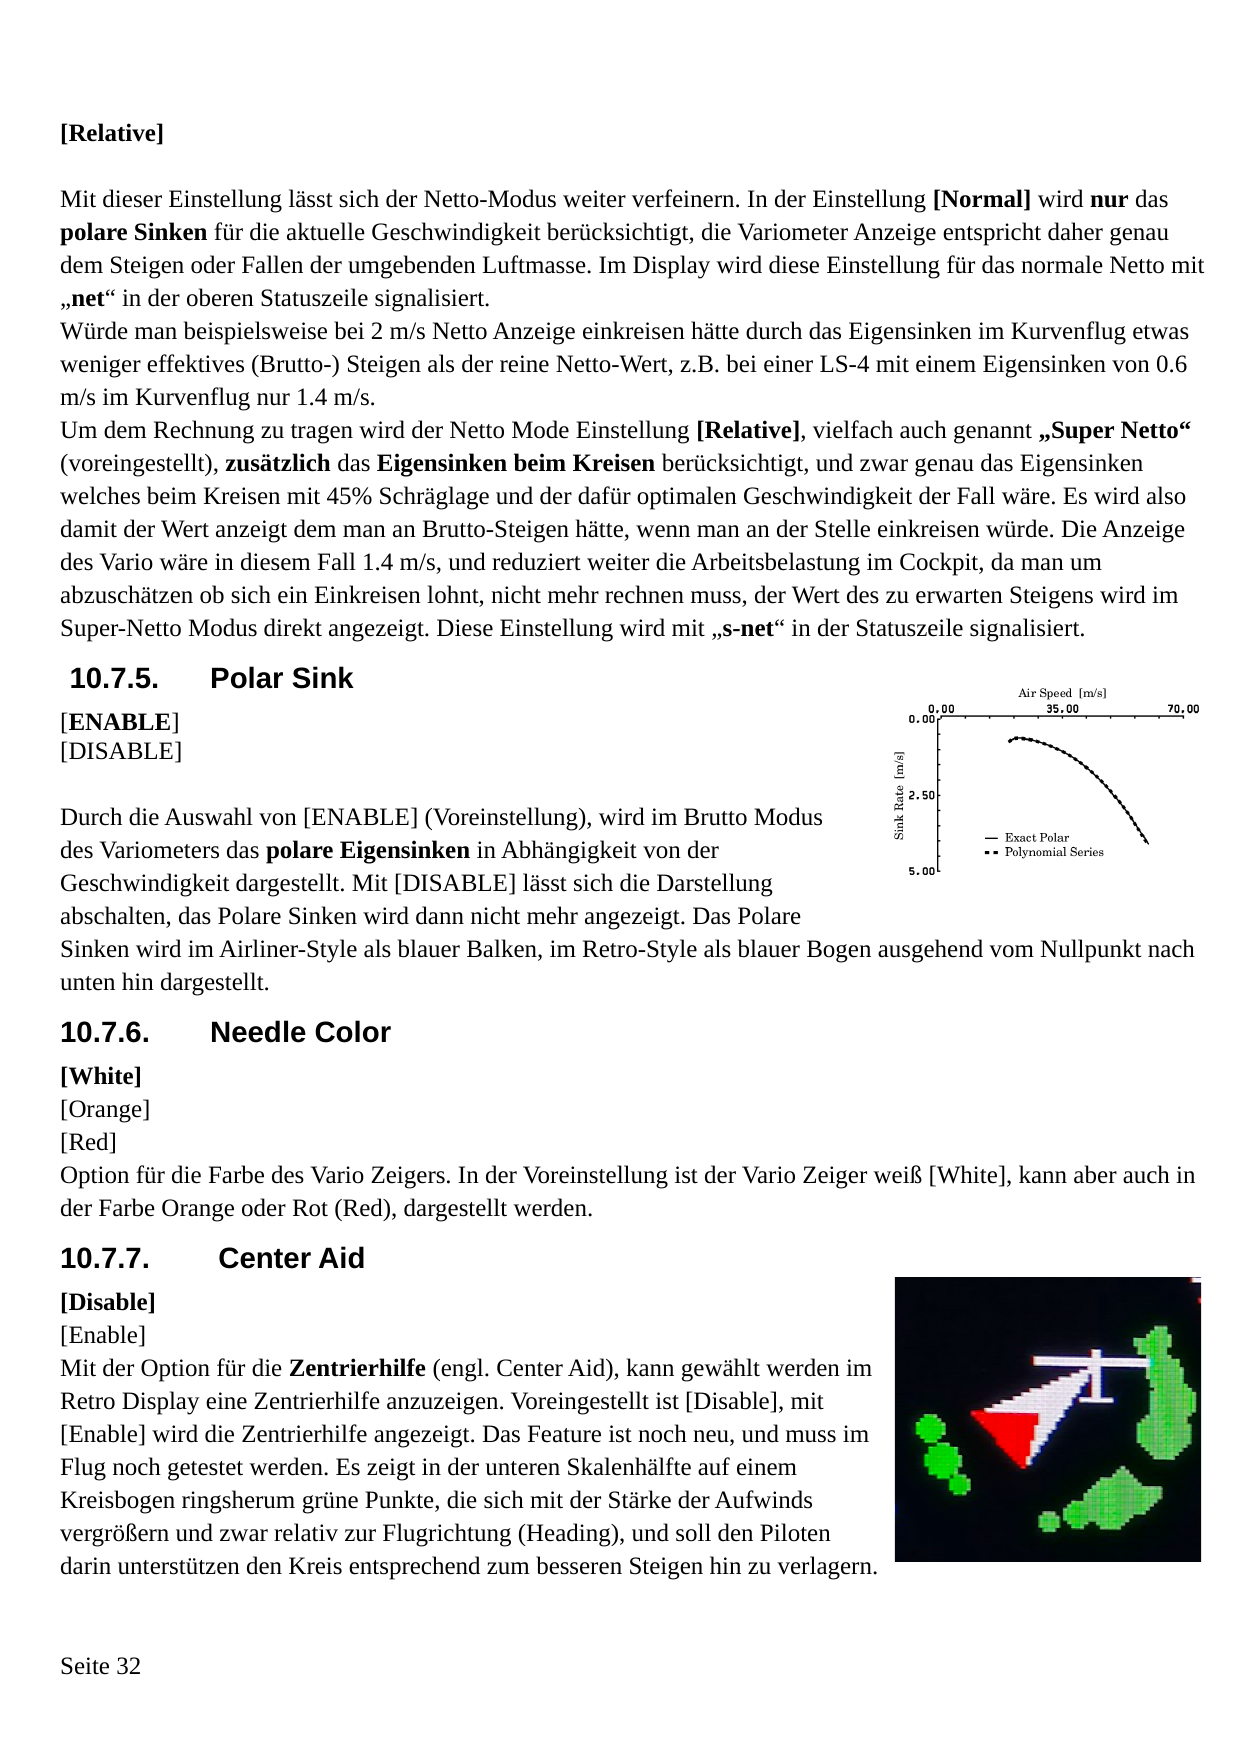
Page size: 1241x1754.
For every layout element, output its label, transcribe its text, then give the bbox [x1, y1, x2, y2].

subtitle Center Aid [60, 1241, 1207, 1274]
text Mit der Option für die Zentrierhilfe (engl. Center Aid), kann gewählt werden im Retro Display eine Zentrierhilfe anzuzeigen. Voreingestellt ist [Disable], mit [Enable] wird die Zentrierhilfe angezeigt. Das Feature ist noch neu, und muss im Flug noch getestet werden. Es zeigt in der unteren Skalenhälfte auf einem Kreisbogen ringsherum grüne Punkte, die sich mit der Stärke der Aufwinds vergrößern und zwar relativ zur Flugrichtung (Heading), und soll den Piloten darin unterstützen den Kreis entsprechend zum besseren Steigen hin zu verlagern. [60, 1353, 1207, 1580]
text Durch die Auswahl von [ENABLE] (Voreinstellung), wird im Brutto Modus des Variometers das polare Eigensinken in Abhängigkeit von der Geschwindigkeit dargestellt. Mit [DISABLE] lässt sich die Darstellung abschalten, das Polare Sinken wird dann nicht mehr angezeigt. Das Polare Sinken wird im Airliner-Style als blauer Balken, im Retro-Style als blauer Bogen ausgehend vom Nullpunkt nach unten hin dargestellt. [60, 802, 1207, 996]
text Mit dieser Einstellung lässt sich der Netto-Modus weiter verfeinern. In der Einstellung [Normal] wird nur das polare Sinken für die aktuelle Geschwindigkeit berücksichtigt, die Variometer Anzeige entspricht daher genau dem Steigen oder Fallen der umgebenden Luftmasse. Im Display wird diese Einstellung für das normale Netto mit „net“ in der oberen Statuszeile signalisiert. [60, 184, 1207, 312]
text [Red] [60, 1127, 1207, 1156]
text [White] [60, 1061, 1207, 1090]
text [Orange] [60, 1094, 1207, 1123]
text [Enable] [60, 1320, 894, 1349]
text [ENABLE] [60, 707, 891, 736]
picture [894, 1277, 1202, 1562]
picture [891, 685, 1199, 875]
text [Relative] [60, 118, 1207, 147]
subtitle Needle Color [60, 1015, 1207, 1048]
text [1199, 707, 1207, 736]
text Um dem Rechnung zu tragen wird der Netto Mode Einstellung [Relative], vielfach auch genannt „Super Netto“ (voreingestellt), zusätzlich das Eigensinken beim Kreisen berücksichtigt, und zwar genau das Eigensinken welches beim Kreisen mit 45% Schräglage und der dafür optimalen Geschwindigkeit der Fall wäre. Es wird also damit der Wert anzeigt dem man an Brutto-Steigen hätte, wenn man an der Stelle einkreisen würde. Die Anzeige des Vario wäre in diesem Fall 1.4 m/s, und reduziert weiter die Arbeitsbelastung im Cockpit, da man um abzuschätzen ob sich ein Einkreisen lohnt, nicht mehr rechnen muss, der Wert des zu erwarten Steigens wird im Super-Netto Modus direkt angezeigt. Diese Einstellung wird mit „s-net“ in der Statuszeile signalisiert. [60, 415, 1207, 642]
subtitle Polar Sink [69, 661, 1207, 695]
text [Disable] [60, 1287, 894, 1316]
text Option für die Farbe des Vario Zeigers. In der Voreinstellung ist der Vario Zeiger weiß [White], kann aber auch in der Farbe Orange oder Rot (Red), dargestellt werden. [60, 1160, 1207, 1222]
text Würde man beispielsweise bei 2 m/s Netto Anzeige einkreisen hätte durch das Eigensinken im Kurvenflug etwas weniger effektives (Brutto-) Steigen als der reine Netto-Wert, z.B. bei einer LS-4 mit einem Eigensinken von 0.6 m/s im Kurvenflug nur 1.4 m/s. [60, 316, 1207, 411]
text [DISABLE] [60, 736, 891, 765]
text [1199, 736, 1207, 765]
